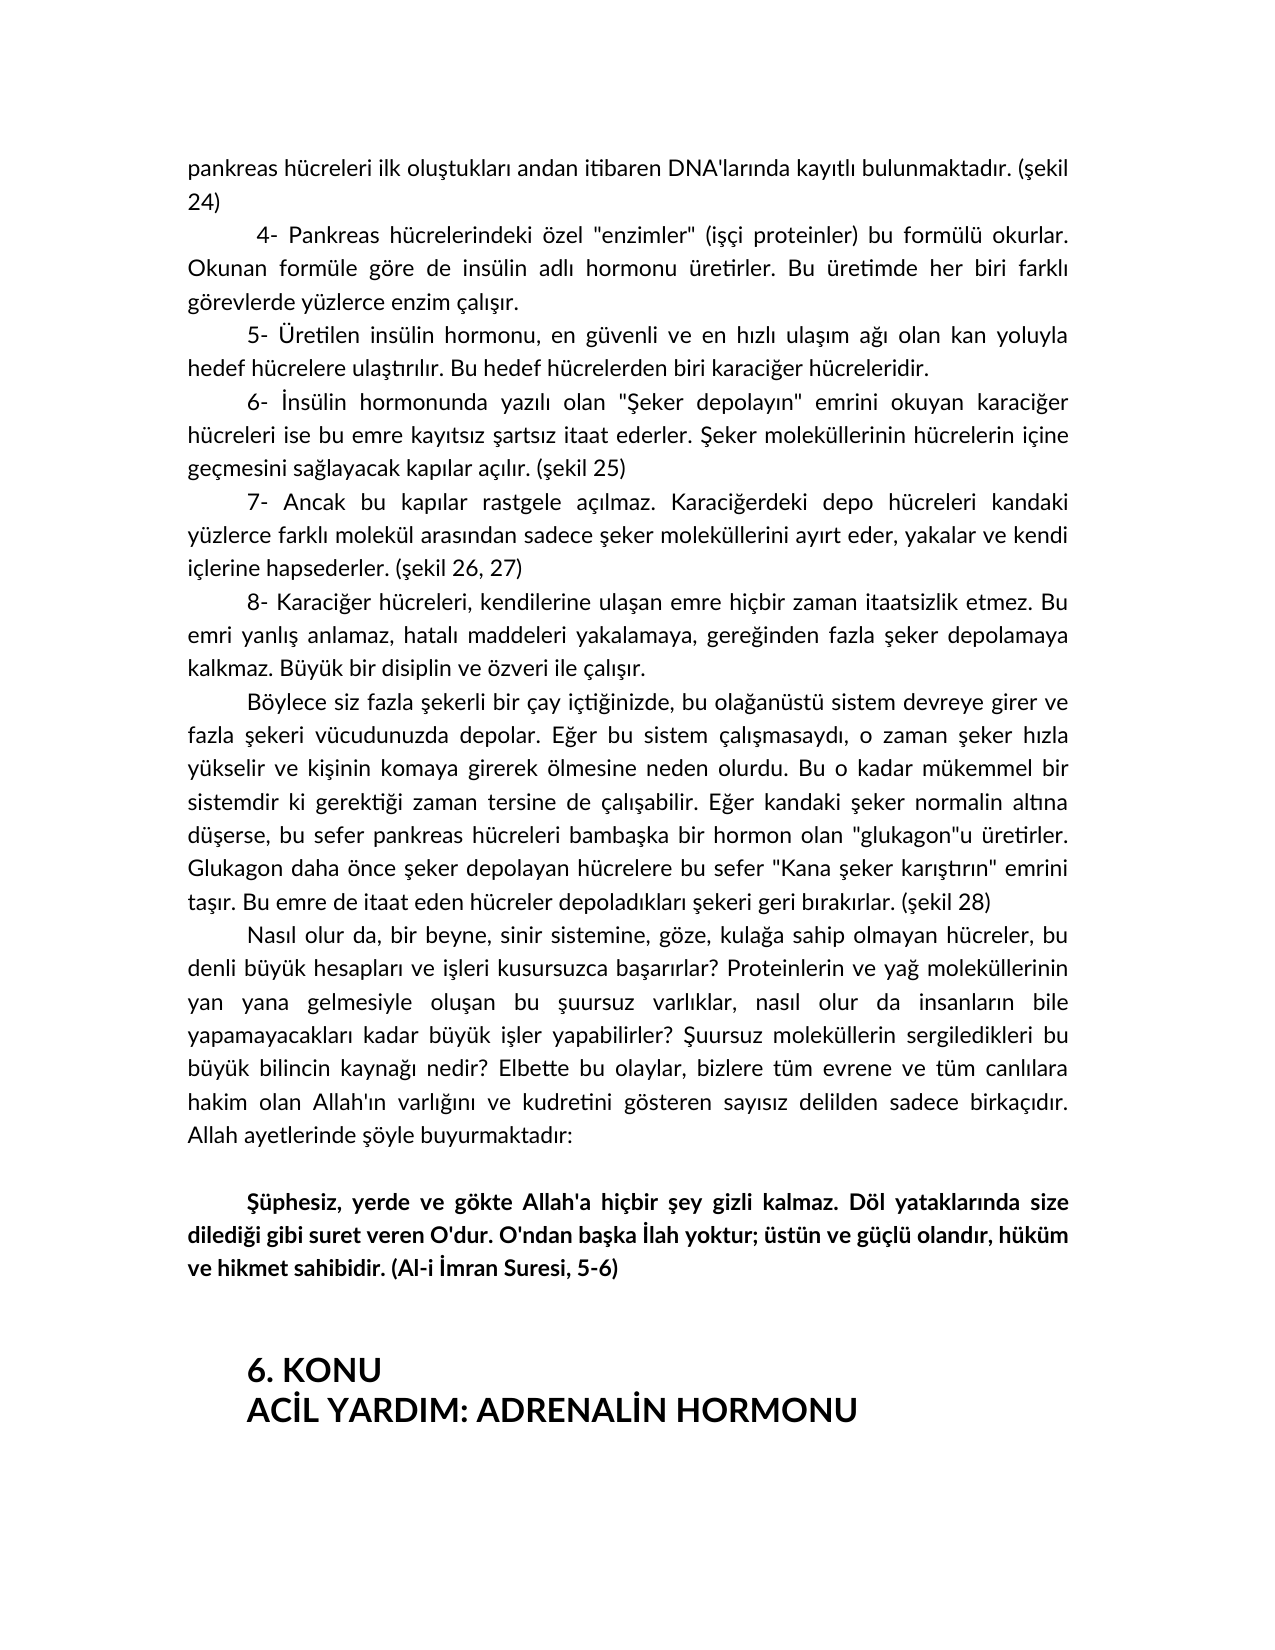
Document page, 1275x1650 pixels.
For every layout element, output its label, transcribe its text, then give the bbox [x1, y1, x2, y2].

text 5- Üretilen insülin hormonu, en güvenli ve en hızlı ulaşım ağı olan kan yoluyla hedef hücrelere ulaştırılır. Bu hedef hücrelerden biri karaciğer hücreleridir. [187, 317, 1070, 383]
text 8- Karaciğer hücreleri, kendilerine ulaşan emre hiçbir zaman itaatsizlik etmez. Bu emri yanlış anlamaz, hatalı maddeleri yakalamaya, gereğinden fazla şeker depolamaya kalkmaz. Büyük bir disiplin ve özveri ile çalışır. [187, 583, 1070, 683]
text 7- Ancak bu kapılar rastgele açılmaz. Karaciğerdeki depo hücreleri kandaki yüzlerce farklı molekül arasından sadece şeker moleküllerini ayırt eder, yakalar ve kendi içlerine hapsederler. (şekil 26, 27) [187, 483, 1070, 583]
text 6. KONU [187, 1350, 1070, 1390]
text 4- Pankreas hücrelerindeki özel "enzimler" (işçi proteinler) bu formülü okurlar. Okunan formüle göre de insülin adlı hormonu üretirler. Bu üretimde her biri farklı görevlerde yüzlerce enzim çalışır. [187, 217, 1070, 317]
text pankreas hücreleri ilk oluştukları andan itibaren DNA'larında kayıtlı bulunmaktadır. (şekil 24) [187, 150, 1070, 217]
text Böylece siz fazla şekerli bir çay içtiğinizde, bu olağanüstü sistem devreye girer ve fazla şekeri vücudunuzda depolar. Eğer bu sistem çalışmasaydı, o zaman şeker hızla yükselir ve kişinin komaya girerek ölmesine neden olurdu. Bu o kadar mükemmel bir sistemdir ki gerektiği zaman tersine de çalışabilir. Eğer kandaki şeker normalin altına düşerse, bu sefer pankreas hücreleri bambaşka bir hormon olan "glukagon"u üretirler. Glukagon daha önce şeker depolayan hücrelere bu sefer "Kana şeker karıştırın" emrini taşır. Bu emre de itaat eden hücreler depoladıkları şekeri geri bırakırlar. (şekil 28) [187, 683, 1070, 917]
text Şüphesiz, yerde ve gökte Allah'a hiçbir şey gizli kalmaz. Döl yataklarında size dilediği gibi suret veren O'dur. O'ndan başka İlah yoktur; üstün ve güçlü olandır, hüküm ve hikmet sahibidir. (Al-i İmran Suresi, 5-6) [187, 1183, 1070, 1283]
text 6- İnsülin hormonunda yazılı olan "Şeker depolayın" emrini okuyan karaciğer hücreleri ise bu emre kayıtsız şartsız itaat ederler. Şeker moleküllerinin hücrelerin içine geçmesini sağlayacak kapılar açılır. (şekil 25) [187, 383, 1070, 483]
text Nasıl olur da, bir beyne, sinir sistemine, göze, kulağa sahip olmayan hücreler, bu denli büyük hesapları ve işleri kusursuzca başarırlar? Proteinlerin ve yağ moleküllerinin yan yana gelmesiyle oluşan bu şuursuz varlıklar, nasıl olur da insanların bile yapamayacakları kadar büyük işler yapabilirler? Şuursuz moleküllerin sergiledikleri bu büyük bilincin kaynağı nedir? Elbette bu olaylar, bizlere tüm evrene ve tüm canlılara hakim olan Allah'ın varlığını ve kudretini gösteren sayısız delilden sadece birkaçıdır. Allah ayetlerinde şöyle buyurmaktadır: [187, 917, 1070, 1150]
text ACİL YARDIM: ADRENALİN HORMONU [187, 1390, 1070, 1430]
